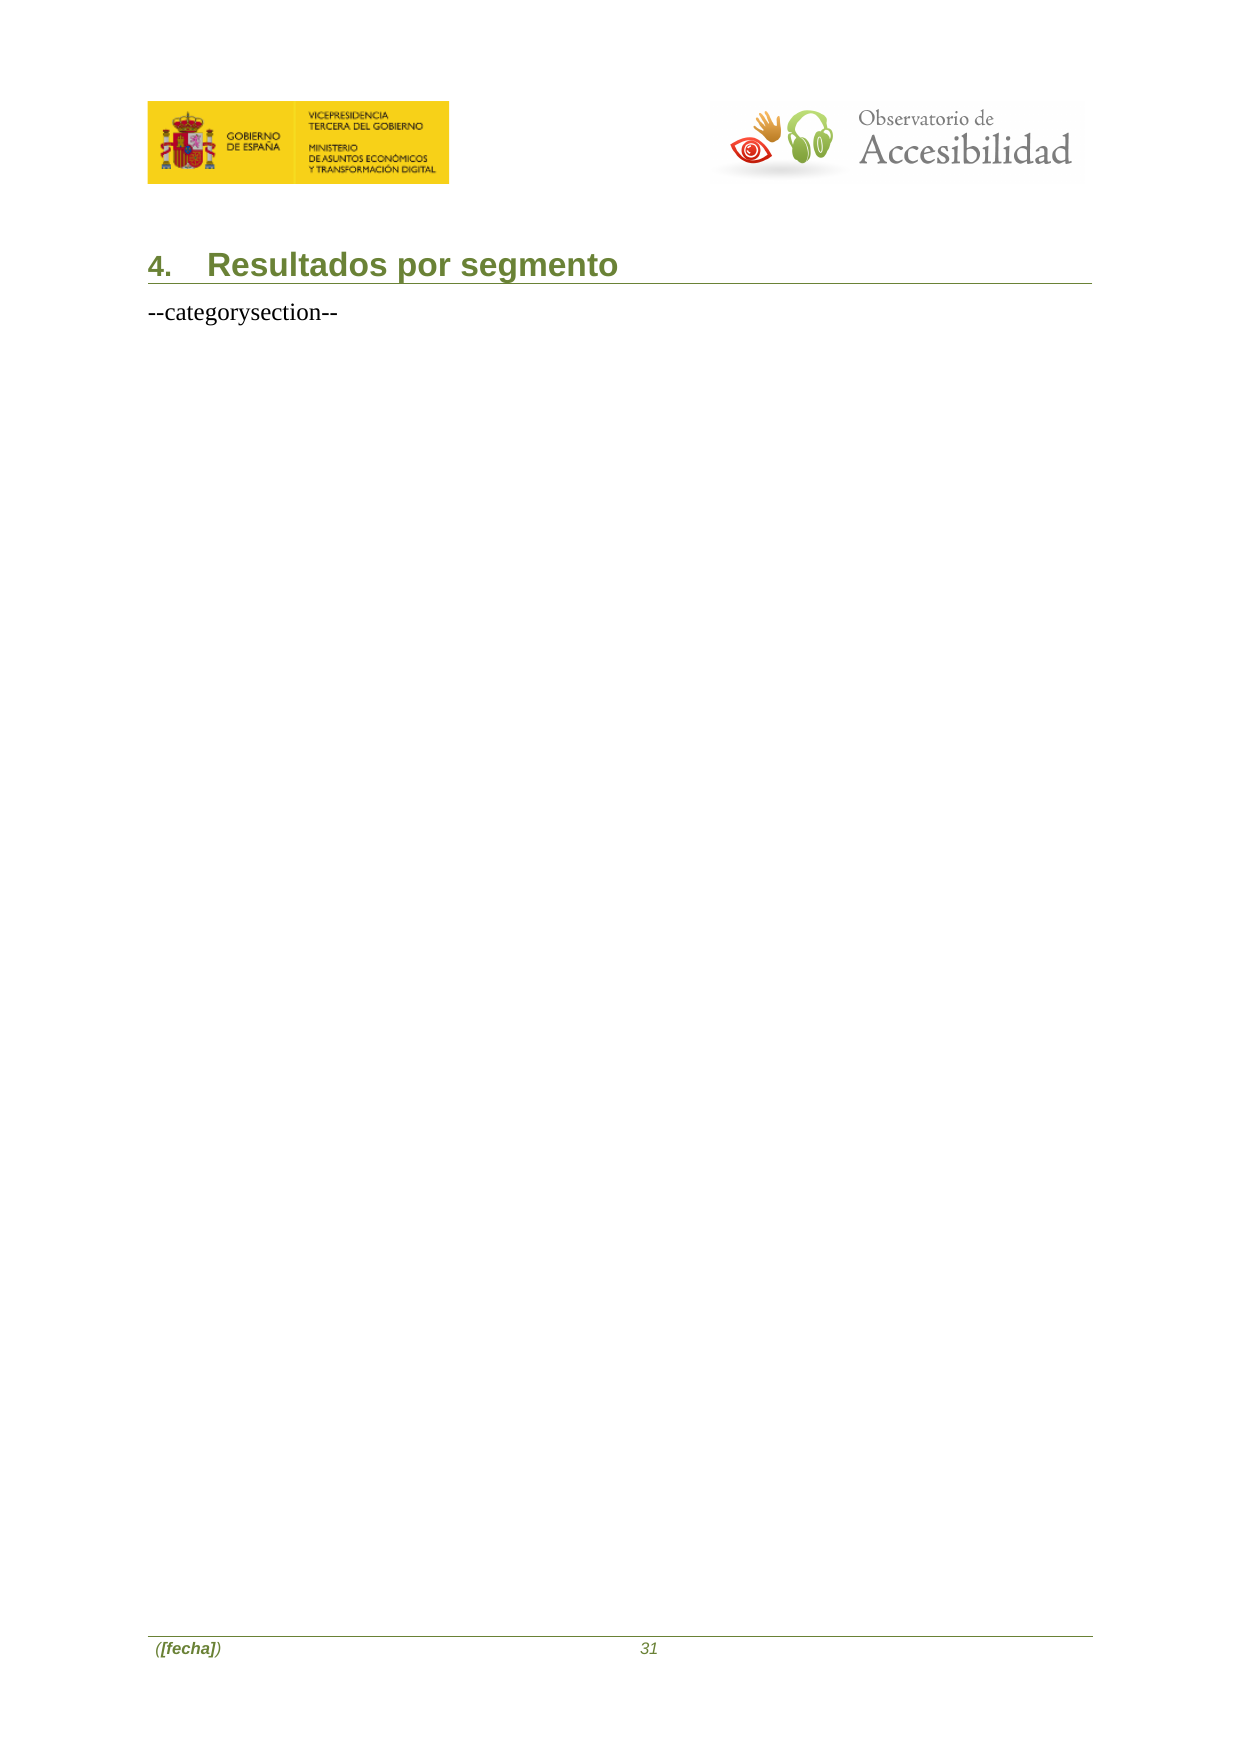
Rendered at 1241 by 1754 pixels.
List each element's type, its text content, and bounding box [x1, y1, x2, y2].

text --categorysection-- [148, 297, 1092, 326]
subtitle Resultados por segmento [148, 245, 1092, 283]
picture [710, 101, 1086, 184]
picture [147, 101, 450, 184]
